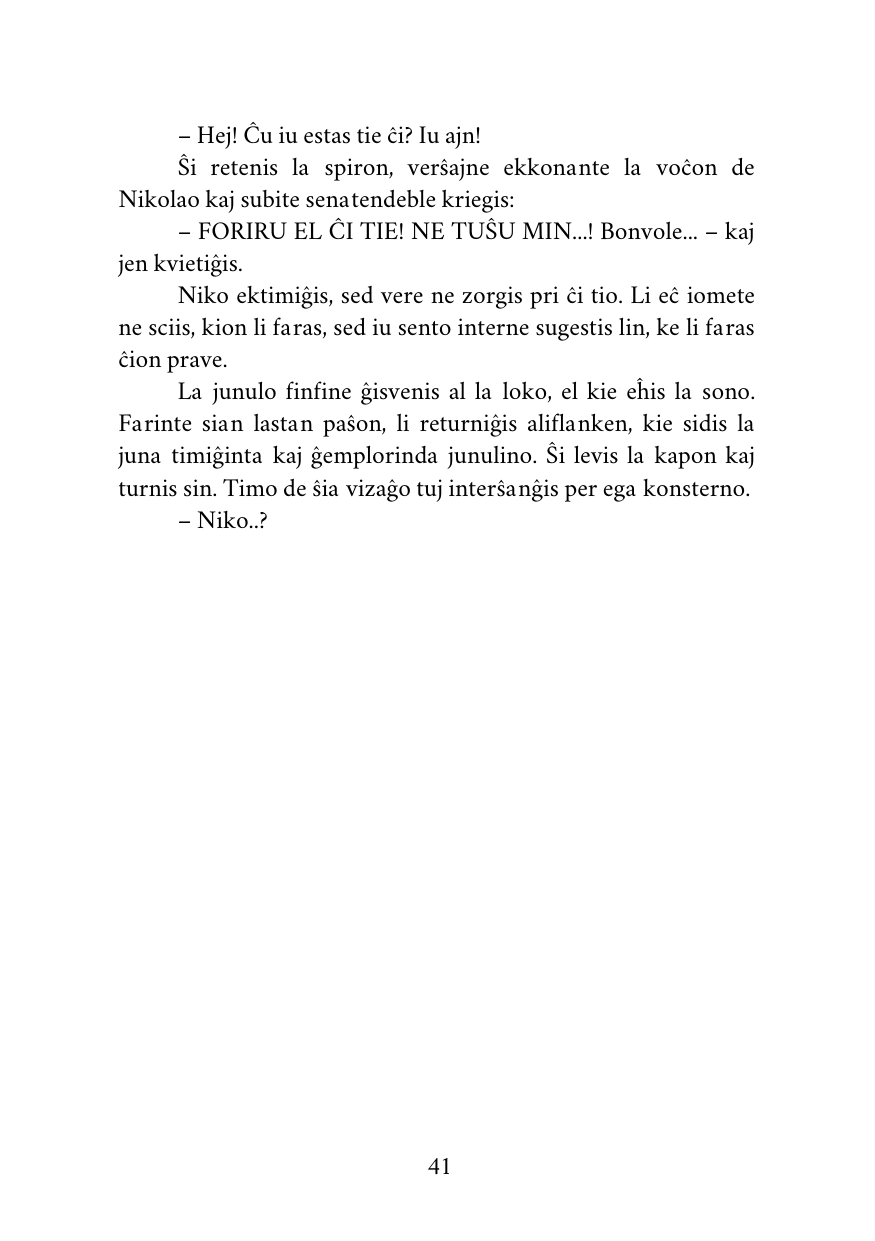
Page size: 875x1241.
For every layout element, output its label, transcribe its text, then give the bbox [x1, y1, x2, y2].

text Ŝi retenis la spiron, verŝajne ekkonante la voĉon de Nikolao kaj subite senatendeble kriegis: [118, 150, 756, 214]
text – FORIRU EL ĈI TIE! NE TUŜU MIN...! Bonvole... – kaj jen kvietiĝis. [118, 214, 756, 278]
text – Hej! Ĉu iu estas tie ĉi? Iu ajn! [118, 118, 756, 150]
text – Niko..? [118, 503, 756, 535]
text Niko ektimiĝis, sed vere ne zorgis pri ĉi tio. Li eĉ iomete ne sciis, kion li faras, sed iu sento interne sugestis lin, ke li faras ĉion prave. [118, 278, 756, 375]
text La junulo finfine ĝisvenis al la loko, el kie eĥis la sono. Farinte sian lastan paŝon, li returniĝis aliflanken, kie sidis la juna timiĝinta kaj ĝemplorinda junulino. Ŝi levis la kapon kaj turnis sin. Timo de ŝia vizaĝo tuj interŝanĝis per ega konsterno. [118, 375, 756, 503]
